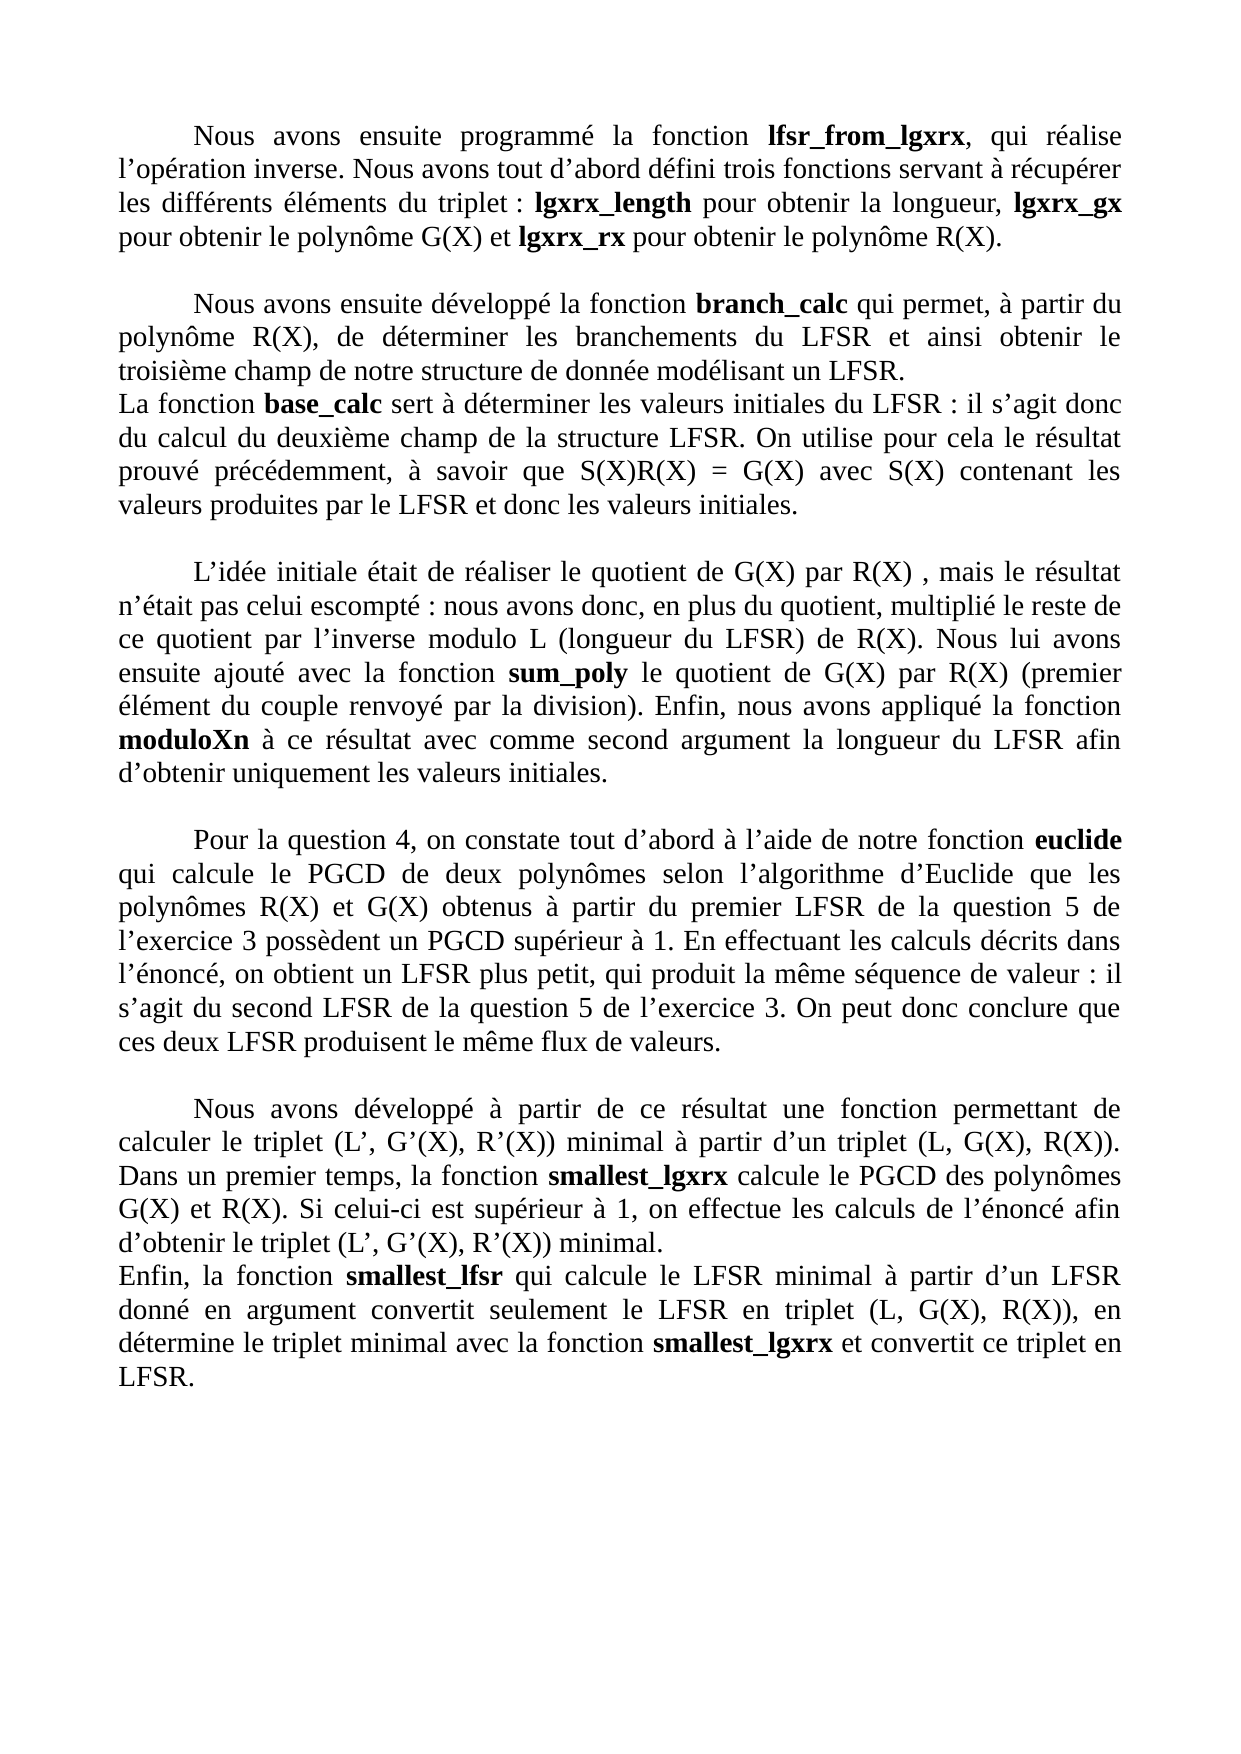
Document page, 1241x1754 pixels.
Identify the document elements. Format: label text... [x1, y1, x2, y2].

text Enfin, la fonction smallest_lfsr qui calcule le LFSR minimal à partir d’un LFSR donné en argument convertit seulement le LFSR en triplet (L, G(X), R(X)), en détermine le triplet minimal avec la fonction smallest_lgxrx et convertit ce triplet en LFSR. [118, 1258, 1122, 1393]
text L’idée initiale était de réaliser le quotient de G(X) par R(X) , mais le résultat n’était pas celui escompté : nous avons donc, en plus du quotient, multiplié le reste de ce quotient par l’inverse modulo L (longueur du LFSR) de R(X). Nous lui avons ensuite ajouté avec la fonction sum_poly le quotient de G(X) par R(X) (premier élément du couple renvoyé par la division). Enfin, nous avons appliqué la fonction moduloXn à ce résultat avec comme second argument la longueur du LFSR afin d’obtenir uniquement les valeurs initiales. [118, 554, 1122, 789]
text Nous avons développé à partir de ce résultat une fonction permettant de calculer le triplet (L’, G’(X), R’(X)) minimal à partir d’un triplet (L, G(X), R(X)). Dans un premier temps, la fonction smallest_lgxrx calcule le PGCD des polynômes G(X) et R(X). Si celui-ci est supérieur à 1, on effectue les calculs de l’énoncé afin d’obtenir le triplet (L’, G’(X), R’(X)) minimal. [118, 1091, 1122, 1258]
text Pour la question 4, on constate tout d’abord à l’aide de notre fonction euclide qui calcule le PGCD de deux polynômes selon l’algorithme d’Euclide que les polynômes R(X) et G(X) obtenus à partir du premier LFSR de la question 5 de l’exercice 3 possèdent un PGCD supérieur à 1. En effectuant les calculs décrits dans l’énoncé, on obtient un LFSR plus petit, qui produit la même séquence de valeur : il s’agit du second LFSR de la question 5 de l’exercice 3. On peut donc conclure que ces deux LFSR produisent le même flux de valeurs. [118, 822, 1122, 1057]
text Nous avons ensuite programmé la fonction lfsr_from_lgxrx, qui réalise l’opération inverse. Nous avons tout d’abord défini trois fonctions servant à récupérer les différents éléments du triplet : lgxrx_length pour obtenir la longueur, lgxrx_gx pour obtenir le polynôme G(X) et lgxrx_rx pour obtenir le polynôme R(X). [118, 118, 1122, 252]
text La fonction base_calc sert à déterminer les valeurs initiales du LFSR : il s’agit donc du calcul du deuxième champ de la structure LFSR. On utilise pour cela le résultat prouvé précédemment, à savoir que S(X)R(X) = G(X) avec S(X) contenant les valeurs produites par le LFSR et donc les valeurs initiales. [118, 386, 1122, 521]
text Nous avons ensuite développé la fonction branch_calc qui permet, à partir du polynôme R(X), de déterminer les branchements du LFSR et ainsi obtenir le troisième champ de notre structure de donnée modélisant un LFSR. [118, 286, 1122, 386]
